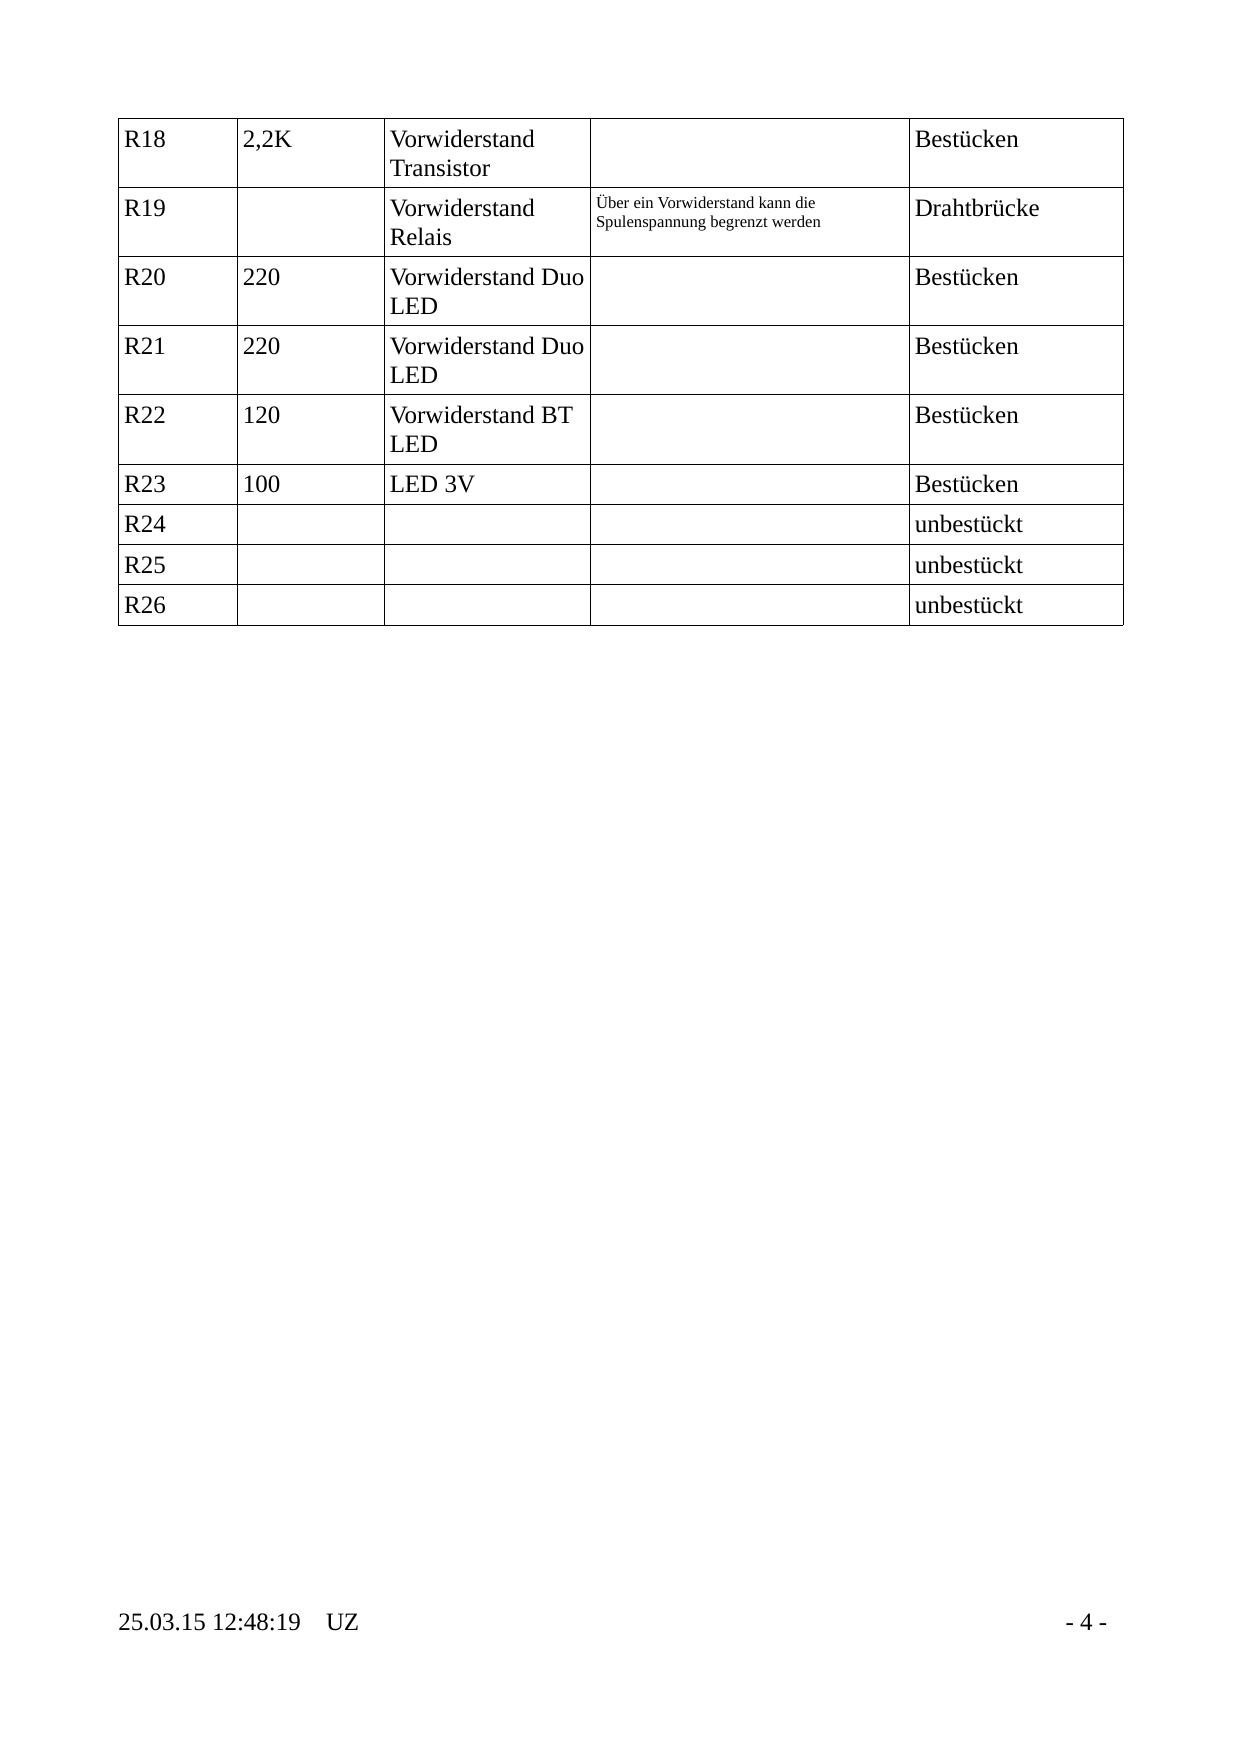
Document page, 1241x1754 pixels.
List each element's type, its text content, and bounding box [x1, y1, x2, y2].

table_cell [591, 465, 909, 504]
table_cell LED 3V [385, 465, 590, 504]
table_cell 220 [238, 326, 384, 394]
table_cell unbestückt [910, 545, 1123, 584]
table_cell 120 [238, 395, 384, 463]
table_cell R25 [119, 545, 237, 584]
table_cell 2,2K [238, 119, 384, 187]
table_cell Drahtbrücke [910, 188, 1123, 256]
table_cell R19 [119, 188, 237, 256]
table_cell R21 [119, 326, 237, 394]
table_cell [238, 188, 384, 256]
table_cell Vorwiderstand BT LED [385, 395, 590, 463]
table_cell R24 [119, 505, 237, 544]
table_cell 220 [238, 257, 384, 325]
table_cell Vorwiderstand Duo LED [385, 326, 590, 394]
table_cell Vorwiderstand Relais [385, 188, 590, 256]
table_cell [385, 505, 590, 544]
table_cell [591, 545, 909, 584]
table_cell [591, 257, 909, 325]
table_cell unbestückt [910, 585, 1123, 625]
table_cell [385, 545, 590, 584]
table_cell R23 [119, 465, 237, 504]
table_cell [591, 119, 909, 187]
table_cell Bestücken [910, 119, 1123, 187]
table_cell Bestücken [910, 395, 1123, 463]
table_cell [591, 395, 909, 463]
table_cell [238, 585, 384, 625]
table_cell Bestücken [910, 465, 1123, 504]
table_cell [591, 326, 909, 394]
table_cell [238, 505, 384, 544]
table_cell Über ein Vorwiderstand kann die Spulenspannung begrenzt werden [591, 188, 909, 256]
table_cell R22 [119, 395, 237, 463]
table_cell R26 [119, 585, 237, 625]
table_cell [238, 545, 384, 584]
table_cell 100 [238, 465, 384, 504]
table_cell Bestücken [910, 257, 1123, 325]
table_cell Vorwiderstand Transistor [385, 119, 590, 187]
table_cell Bestücken [910, 326, 1123, 394]
table_cell [591, 505, 909, 544]
table_cell R20 [119, 257, 237, 325]
table_cell [591, 585, 909, 625]
table_cell Vorwiderstand Duo LED [385, 257, 590, 325]
table_cell R18 [119, 119, 237, 187]
table_cell [385, 585, 590, 625]
table_cell unbestückt [910, 505, 1123, 544]
